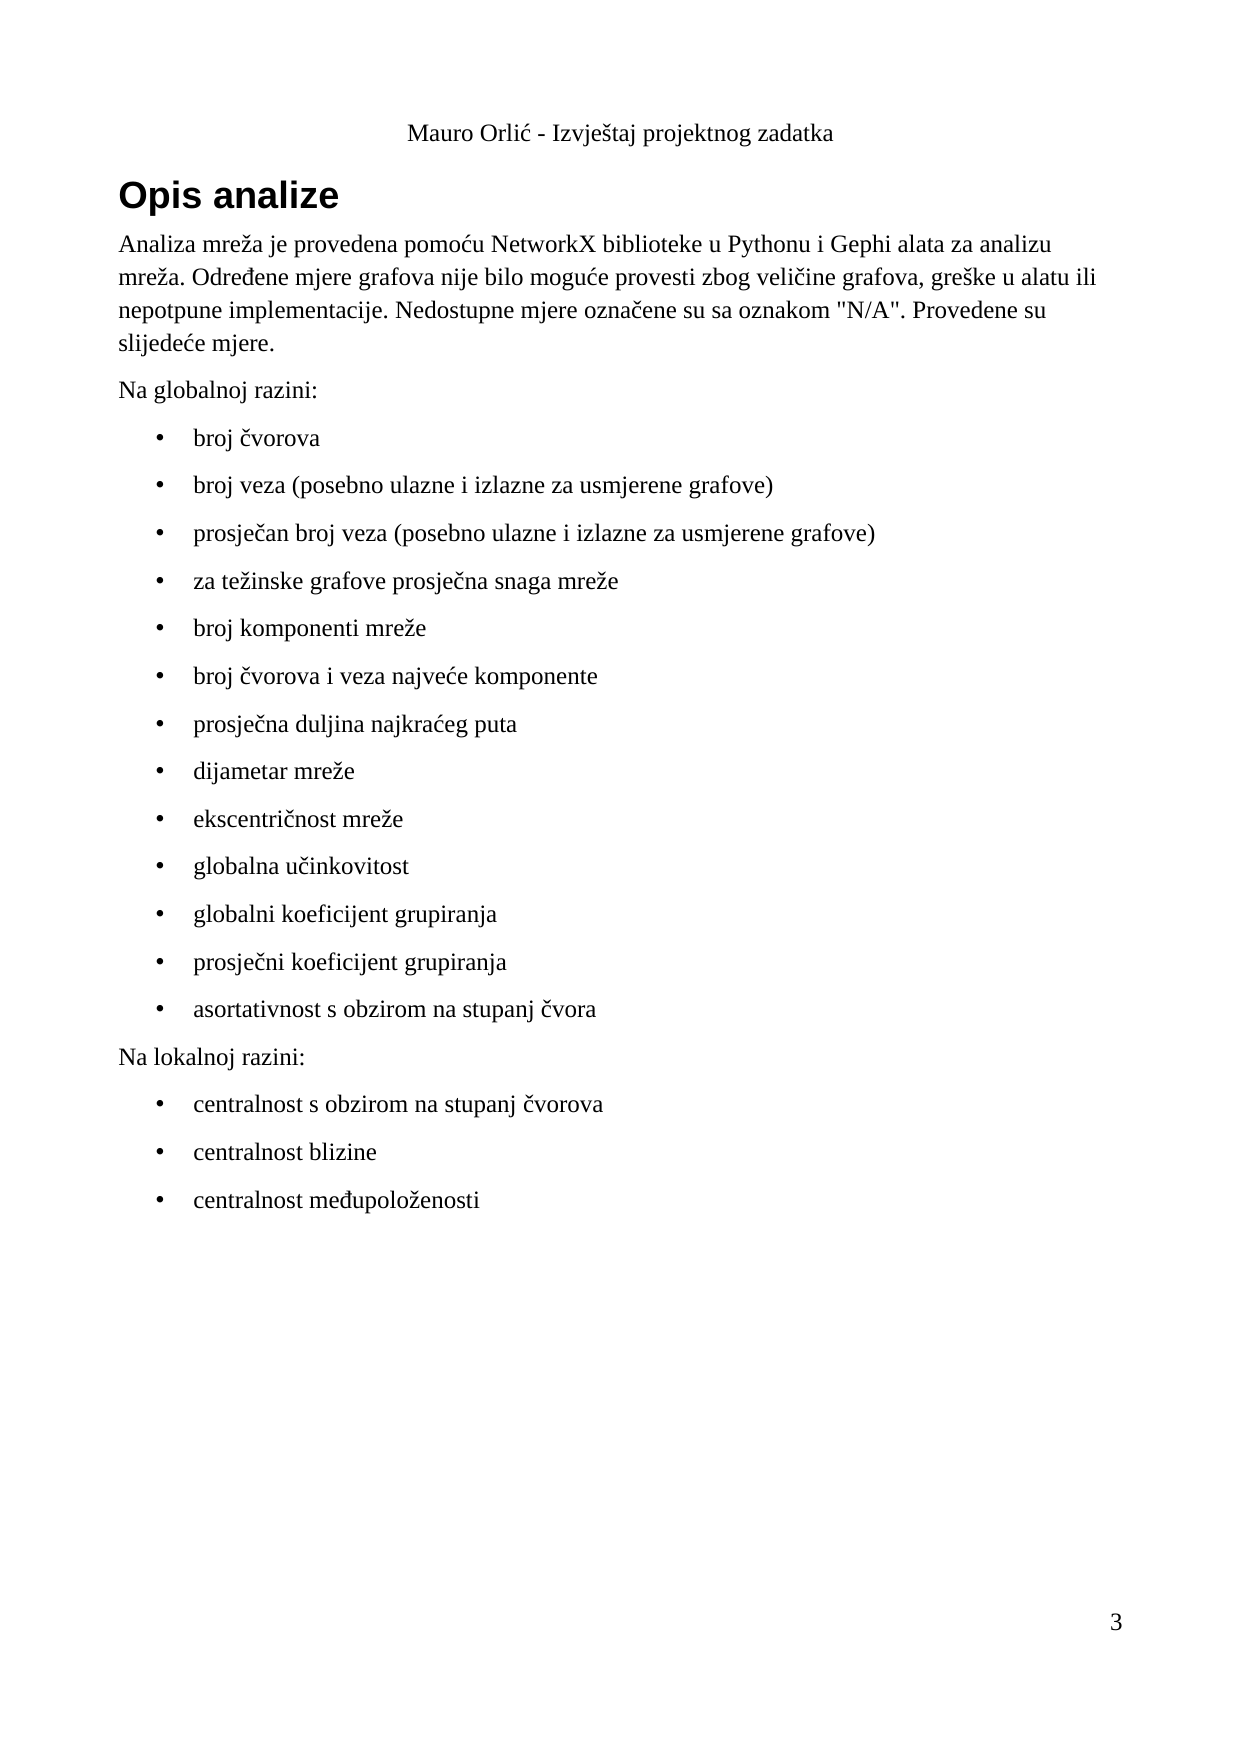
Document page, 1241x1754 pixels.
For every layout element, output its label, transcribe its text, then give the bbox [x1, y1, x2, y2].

text Na globalnoj razini: [118, 375, 1122, 404]
list dijametar mreže [156, 756, 1122, 785]
list centralnost međupoloženosti [156, 1185, 1122, 1213]
list broj veza (posebno ulazne i izlazne za usmjerene grafove) [156, 471, 1122, 499]
list prosječan broj veza (posebno ulazne i izlazne za usmjerene grafove) [156, 518, 1122, 547]
subtitle Opis analize [118, 173, 1122, 216]
list prosječni koeficijent grupiranja [156, 947, 1122, 975]
list broj čvorova i veza najveće komponente [156, 661, 1122, 690]
list asortativnost s obzirom na stupanj čvora [156, 994, 1122, 1023]
list broj čvorova [156, 423, 1122, 452]
text Na lokalnoj razini: [118, 1042, 1122, 1071]
list ekscentričnost mreže [156, 804, 1122, 833]
list centralnost s obzirom na stupanj čvorova [156, 1089, 1122, 1118]
list globalni koeficijent grupiranja [156, 899, 1122, 928]
list za težinske grafove prosječna snaga mreže [156, 566, 1122, 594]
list centralnost blizine [156, 1137, 1122, 1166]
text Analiza mreža je provedena pomoću NetworkX biblioteke u Pythonu i Gephi alata za analizu mreža. Određene mjere grafova nije bilo moguće provesti zbog veličine grafova, greške u alatu ili nepotpune implementacije. Nedostupne mjere označene su sa oznakom "N/A". Provedene su slijedeće mjere. [118, 229, 1122, 357]
list broj komponenti mreže [156, 613, 1122, 642]
list globalna učinkovitost [156, 851, 1122, 880]
list prosječna duljina najkraćeg puta [156, 709, 1122, 737]
